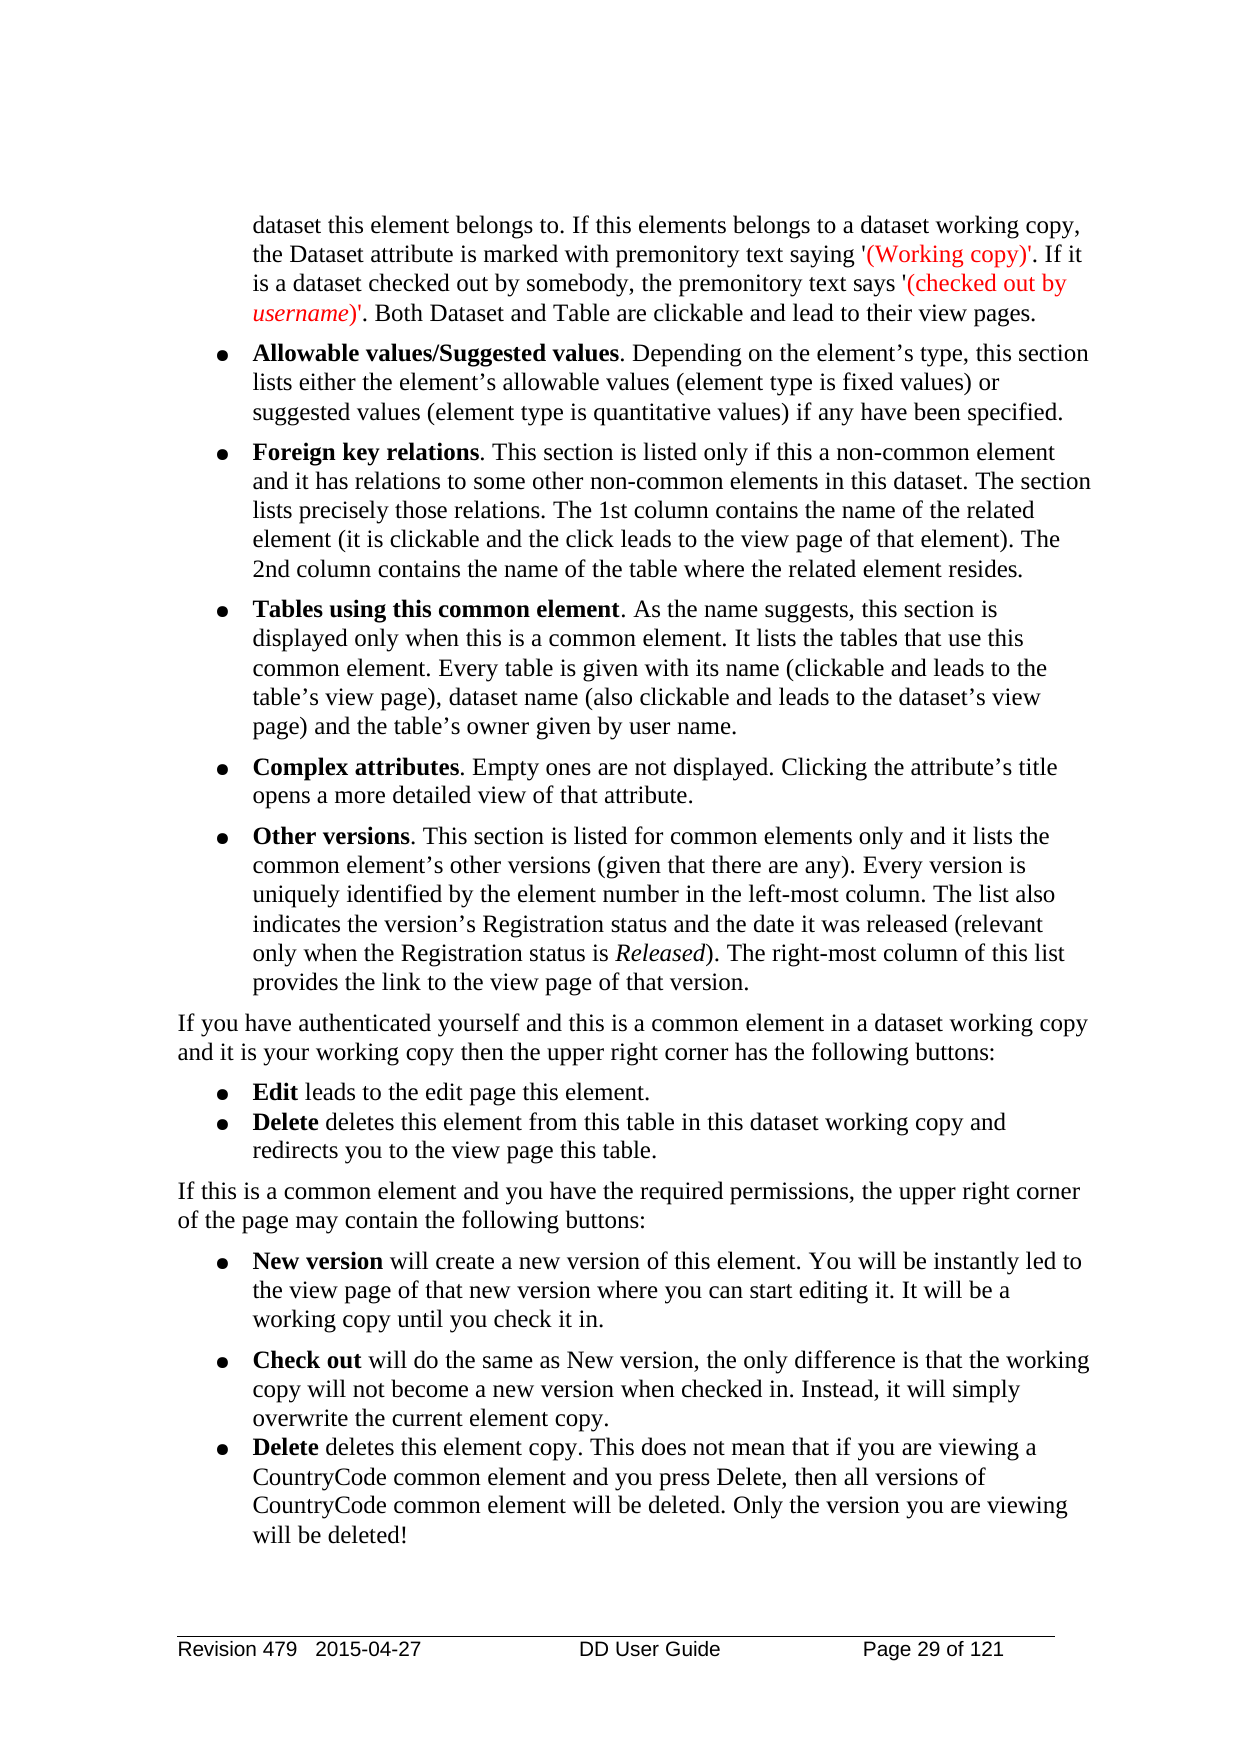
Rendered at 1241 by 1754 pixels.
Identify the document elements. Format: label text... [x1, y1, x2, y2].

list dataset this element belongs to. If this elements belongs to a dataset working copy, the Dataset attribute is marked with premonitory text saying '(Working copy)'. If it is a dataset checked out by somebody, the premonitory text says '(checked out by username)'. Both Dataset and Table are clickable and lead to their view pages. [215, 210, 1092, 326]
list Delete deletes this element from this table in this dataset working copy and redirects you to the view page this table. [215, 1106, 1092, 1164]
list Tables using this common element. As the name suggests, this section is displayed only when this is a common element. It lists the tables that use this common element. Every table is given with its name (clickable and leads to the table’s view page), dataset name (also clickable and leads to the dataset’s view page) and the table’s owner given by user name. [215, 594, 1092, 739]
text If this is a common element and you have the required permissions, the upper right corner of the page may contain the following buttons: [177, 1176, 1092, 1234]
list Other versions. This section is listed for common elements only and it lists the common element’s other versions (given that there are any). Every version is uniquely identified by the element number in the left-most column. The list also indicates the version’s Registration status and the date it was released (relevant only when the Registration status is Released). The right-most column of this list provides the link to the view page of that version. [215, 821, 1092, 996]
list Allowable values/Suggested values. Depending on the element’s type, this section lists either the element’s allowable values (element type is fixed values) or suggested values (element type is quantitative values) if any have been specified. [215, 338, 1092, 425]
list Edit leads to the edit page this element. [215, 1077, 1092, 1106]
list Complex attributes. Empty ones are not displayed. Clicking the attribute’s title opens a more detailed view of that attribute. [215, 751, 1092, 809]
list Check out will do the same as New version, the only difference is that the working copy will not become a new version when checked in. Instead, it will simply overwrite the current element copy. [215, 1345, 1092, 1432]
text If you have authenticated yourself and this is a common element in a dataset working copy and it is your working copy then the upper right corner has the following buttons: [177, 1007, 1092, 1066]
list Delete deletes this element copy. This does not mean that if you are viewing a CountryCode common element and you press Delete, then all versions of CountryCode common element will be deleted. Only the version you are viewing will be deleted! [215, 1432, 1092, 1548]
list Foreign key relations. This section is listed only if this a non-common element and it has relations to some other non-common elements in this dataset. The section lists precisely those relations. The 1st column contains the name of the related element (it is clickable and the click leads to the view page of that element). The 2nd column contains the name of the table where the related element resides. [215, 437, 1092, 582]
list New version will create a new version of this element. You will be instantly led to the view page of that new version where you can start editing it. It will be a working copy until you check it in. [215, 1246, 1092, 1333]
